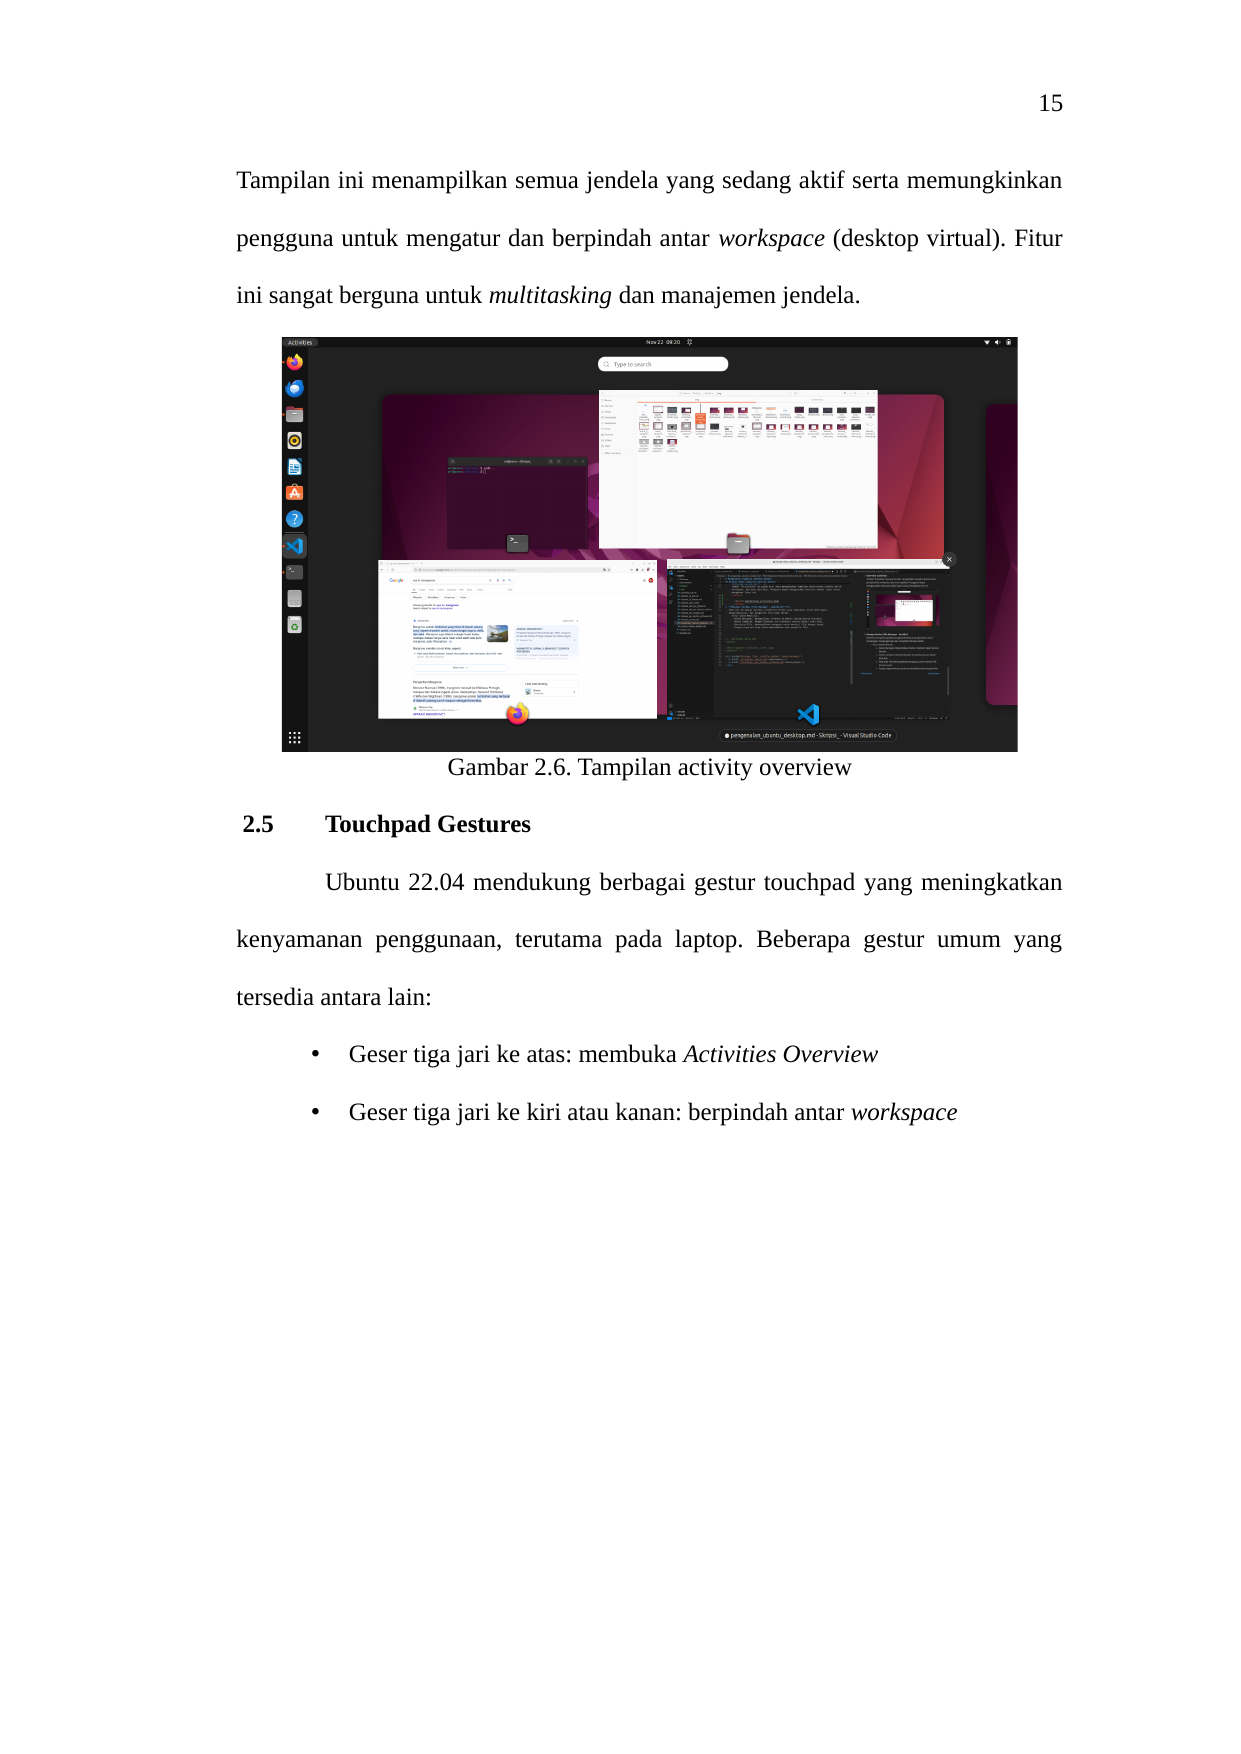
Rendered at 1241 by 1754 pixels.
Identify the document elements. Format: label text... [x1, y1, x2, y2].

list Geser tiga jari ke atas: membuka Activities Overview [311, 1039, 1063, 1068]
list Geser tiga jari ke kiri atau kanan: berpindah antar workspace [311, 1097, 1063, 1125]
text Tampilan ini menampilkan semua jendela yang sedang aktif serta memungkinkan pengguna untuk mengatur dan berpindah antar workspace (desktop virtual). Fitur ini sangat berguna untuk multitasking dan manajemen jendela. [236, 165, 1063, 309]
picture [281, 337, 1018, 752]
subtitle Touchpad Gestures [236, 809, 1063, 838]
text Ubuntu 22.04 mendukung berbagai gestur touchpad yang meningkatkan kenyamanan penggunaan, terutama pada laptop. Beberapa gestur umum yang tersedia antara lain: [236, 867, 1063, 1010]
text Gambar 2.6. Tampilan activity overview [282, 752, 1017, 780]
